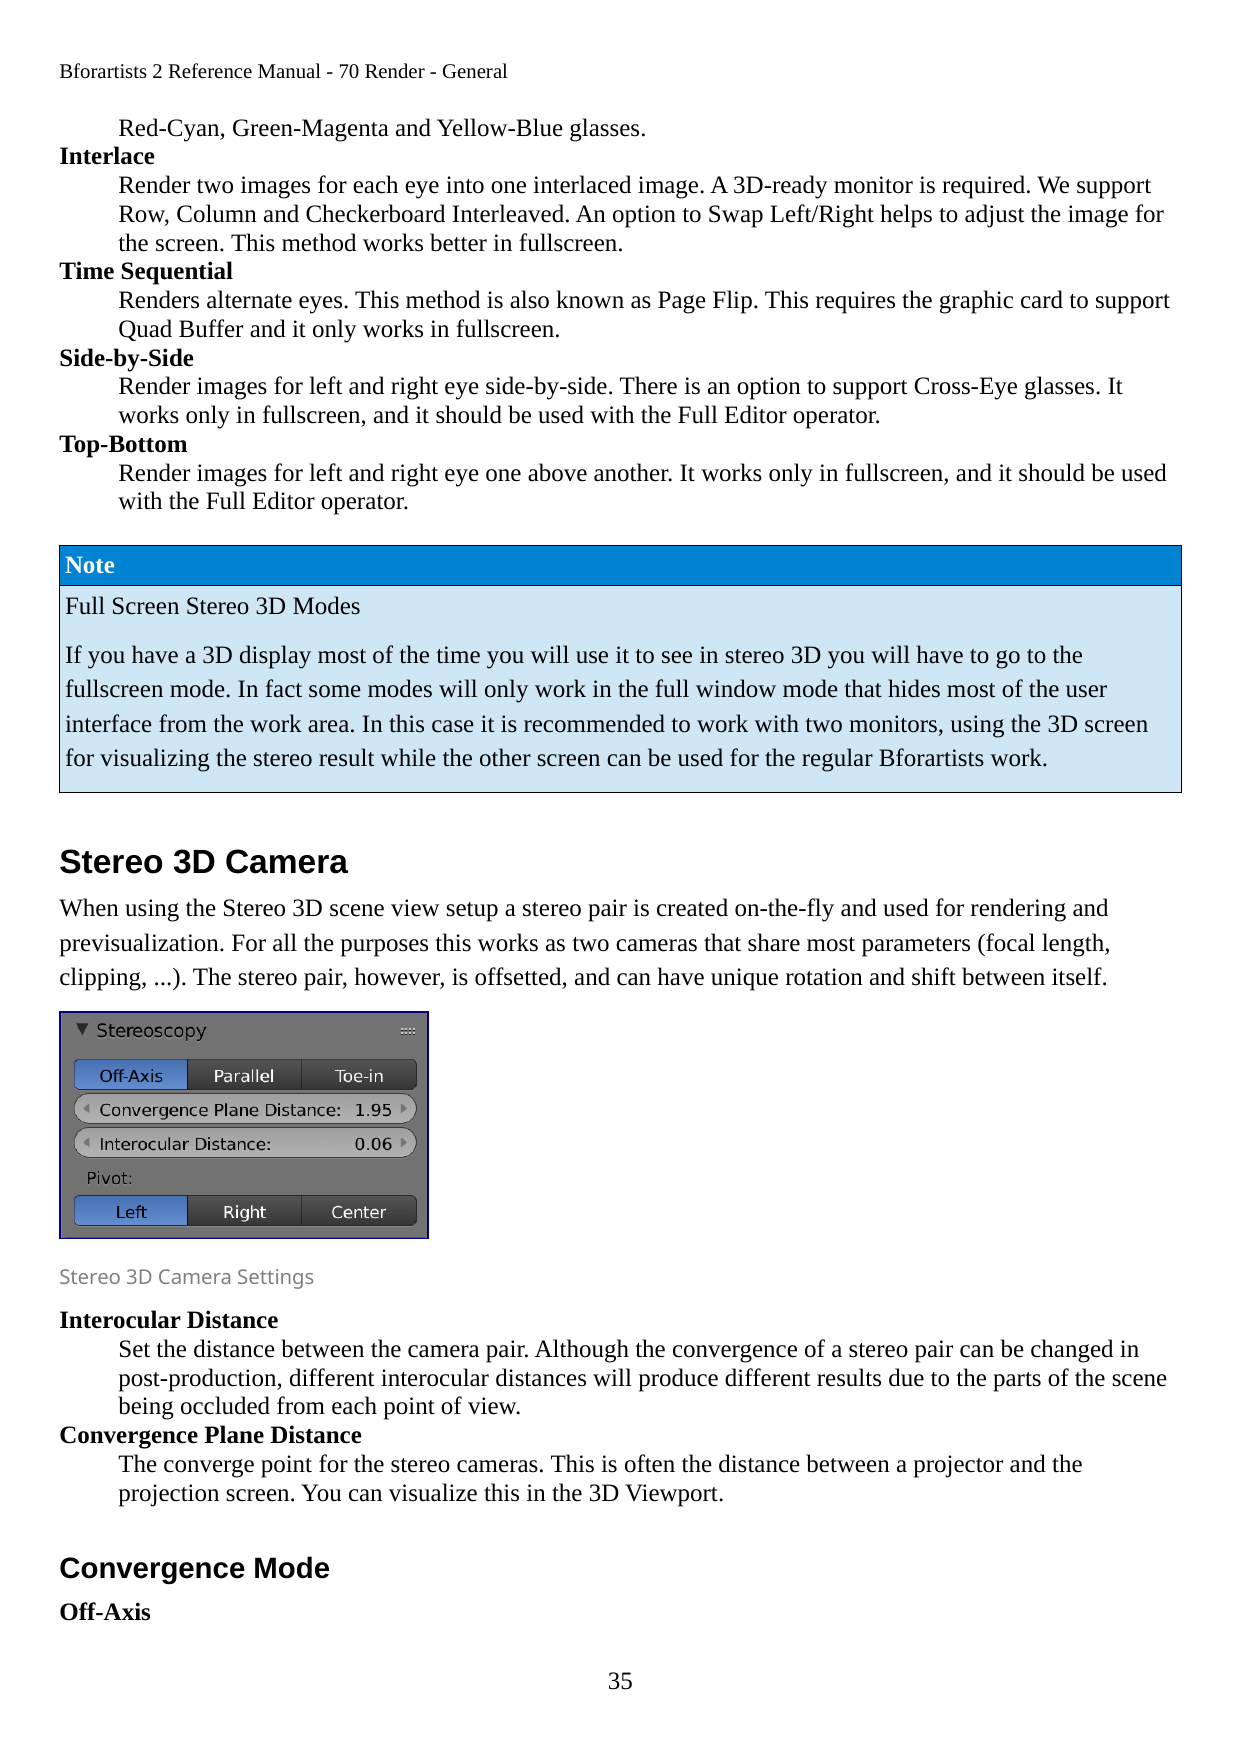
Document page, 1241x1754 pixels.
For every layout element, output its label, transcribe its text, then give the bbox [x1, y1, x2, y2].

subtitle Top-Bottom [59, 429, 1181, 458]
text When using the Stereo 3D scene view setup a stereo pair is created on-the-fly and used for rendering and previsualization. For all the purposes this works as two cameras that share most parameters (focal length, clipping, ...). The stereo pair, however, is offsetted, and can have unique rotation and shift between itself. [59, 893, 1181, 991]
list Render images for left and right eye side-by-side. There is an option to support Cross-Eye glasses. It works only in fullscreen, and it should be used with the Full Editor operator. [118, 371, 1181, 429]
table_cell Full Screen Stereo 3D Modes If you have a 3D display most of the time you will use it to see in stereo 3D you will have to go to the fullscreen mode. In fact some modes will only work in the full window mode that hides most of the user interface from the work area. In this case it is recommended to work with two monitors, using the 3D screen for visualizing the stereo result while the other screen can be used for the regular Bforartists work. [60, 586, 1181, 792]
subtitle Stereo 3D Camera [59, 842, 1181, 881]
list Renders alternate eyes. This method is also known as Page Flip. This requires the graphic card to support Quad Buffer and it only works in fullscreen. [118, 285, 1181, 343]
subtitle Interlace [59, 141, 1181, 170]
list Render images for left and right eye one above another. It works only in fullscreen, and it should be used with the Full Editor operator. [118, 458, 1181, 515]
subtitle Time Sequential [59, 256, 1181, 285]
subtitle Side-by-Side [59, 343, 1181, 371]
subtitle Off-Axis [59, 1597, 1181, 1626]
table_header Note [60, 546, 1181, 585]
subtitle Convergence Plane Distance [59, 1420, 1181, 1449]
list Red-Cyan, Green-Magenta and Yellow-Blue glasses. [118, 113, 1181, 141]
list The converge point for the stereo cameras. This is often the distance between a projector and the projection screen. You can visualize this in the 3D Viewport. [118, 1449, 1181, 1506]
text Stereo 3D Camera Settings [59, 1259, 1181, 1291]
list Render two images for each eye into one interlaced image. A 3D-ready monitor is required. We support Row, Column and Checkerboard Interleaved. An option to Swap Left/Right helps to adjust the image for the screen. This method works better in fullscreen. [118, 170, 1181, 256]
picture [61, 1013, 427, 1238]
subtitle Convergence Mode [59, 1551, 1181, 1584]
list Set the distance between the camera pair. Although the convergence of a stereo pair can be changed in post-production, different interocular distances will produce different results due to the parts of the scene being occluded from each point of view. [118, 1334, 1181, 1420]
subtitle Interocular Distance [59, 1305, 1181, 1334]
